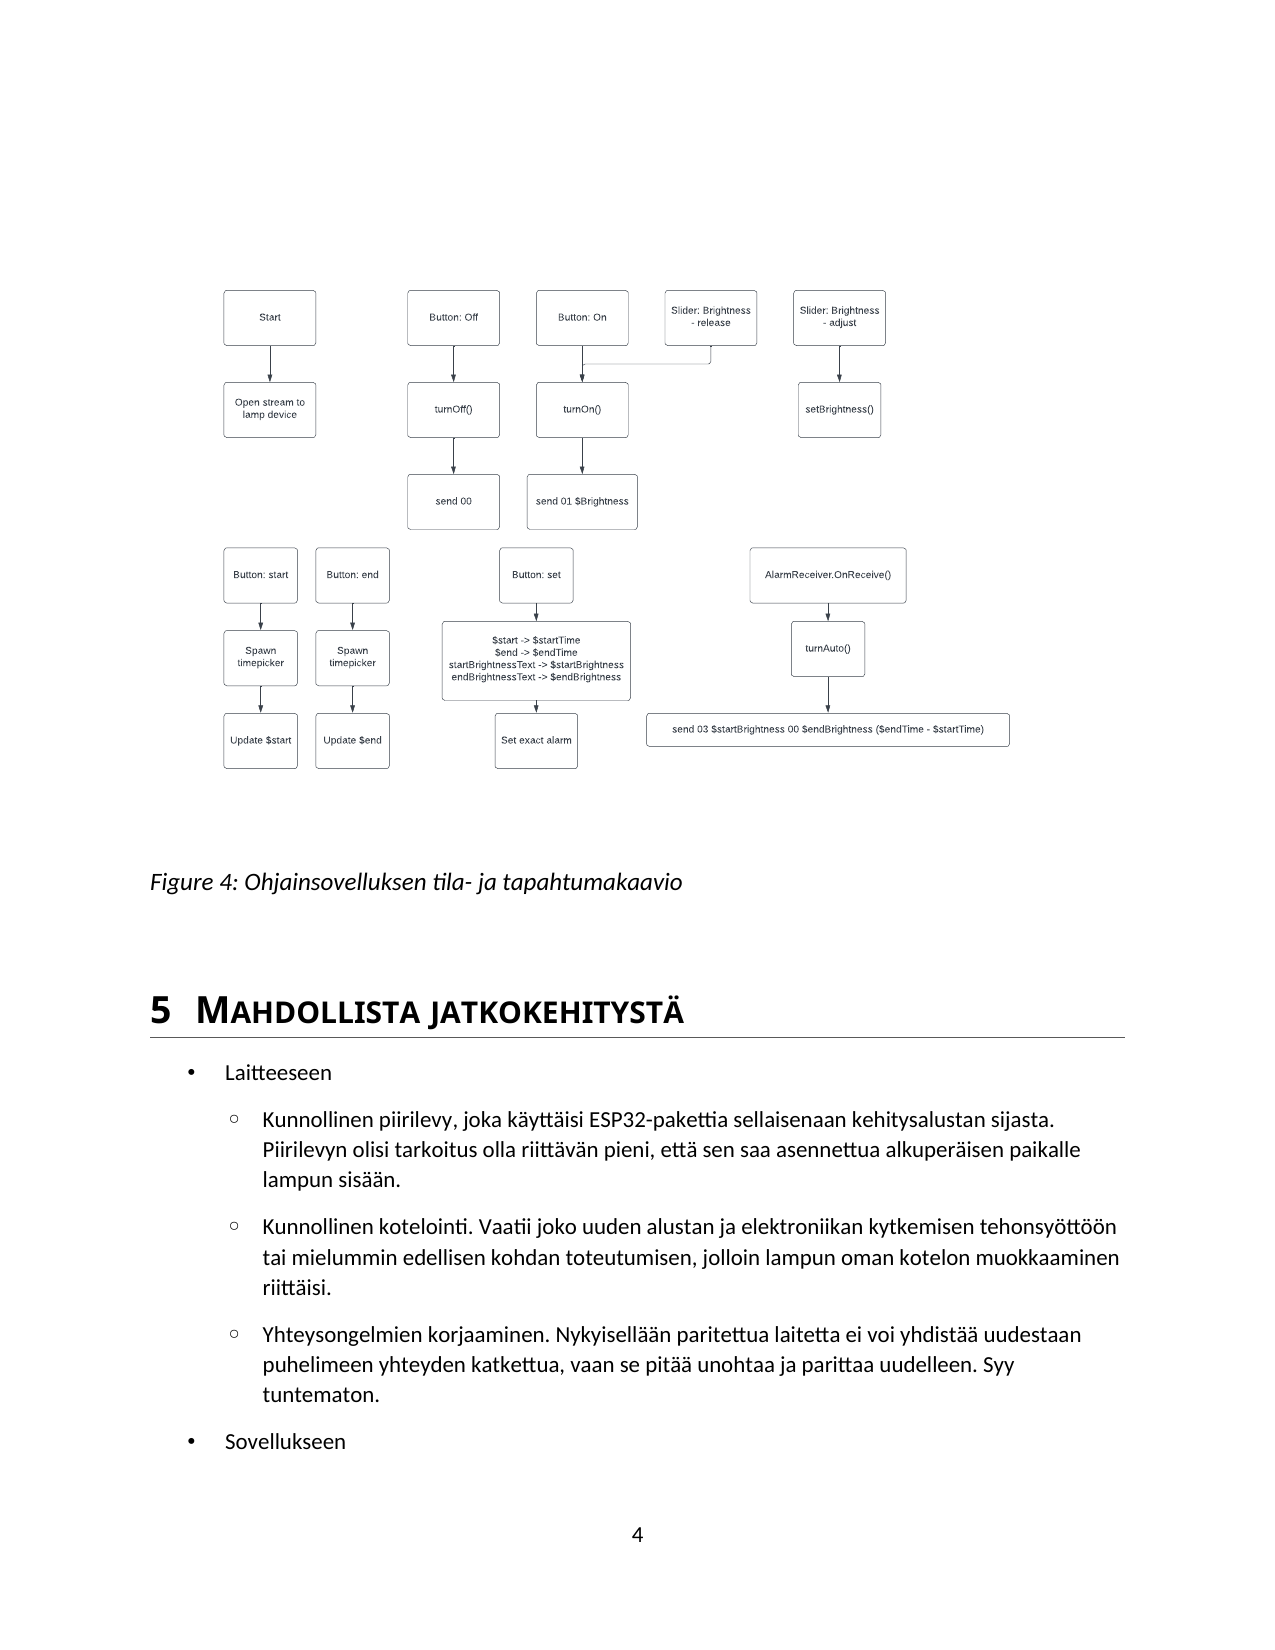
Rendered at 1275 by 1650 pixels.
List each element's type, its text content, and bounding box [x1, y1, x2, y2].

list Laitteeseen [187, 1058, 1125, 1086]
list Yhteysongelmien korjaaminen. Nykyisellään paritettua laitetta ei voi yhdistää uudestaan puhelimeen yhteyden katkettua, vaan se pitää unohtaa ja parittaa uudelleen. Syy tuntematon. [225, 1320, 1125, 1408]
list Kunnollinen piirilevy, joka käyttäisi ESP32-pakettia sellaisenaan kehitysalustan sijasta. Piirilevyn olisi tarkoitus olla riittävän pieni, että sen saa asennettua alkuperäisen paikalle lampun sisään. [225, 1105, 1125, 1194]
subtitle Mahdollista jatkokehitystä [150, 983, 1125, 1037]
list Sovellukseen [187, 1427, 1125, 1455]
text Figure 4: Ohjainsovelluksen tila- ja tapahtumakaavio [150, 851, 1125, 897]
list Kunnollinen kotelointi. Vaatii joko uuden alustan ja elektroniikan kytkemisen tehonsyöttöön tai mielummin edellisen kohdan toteutumisen, jolloin lampun oman kotelon muokkaaminen riittäisi. [225, 1212, 1125, 1301]
